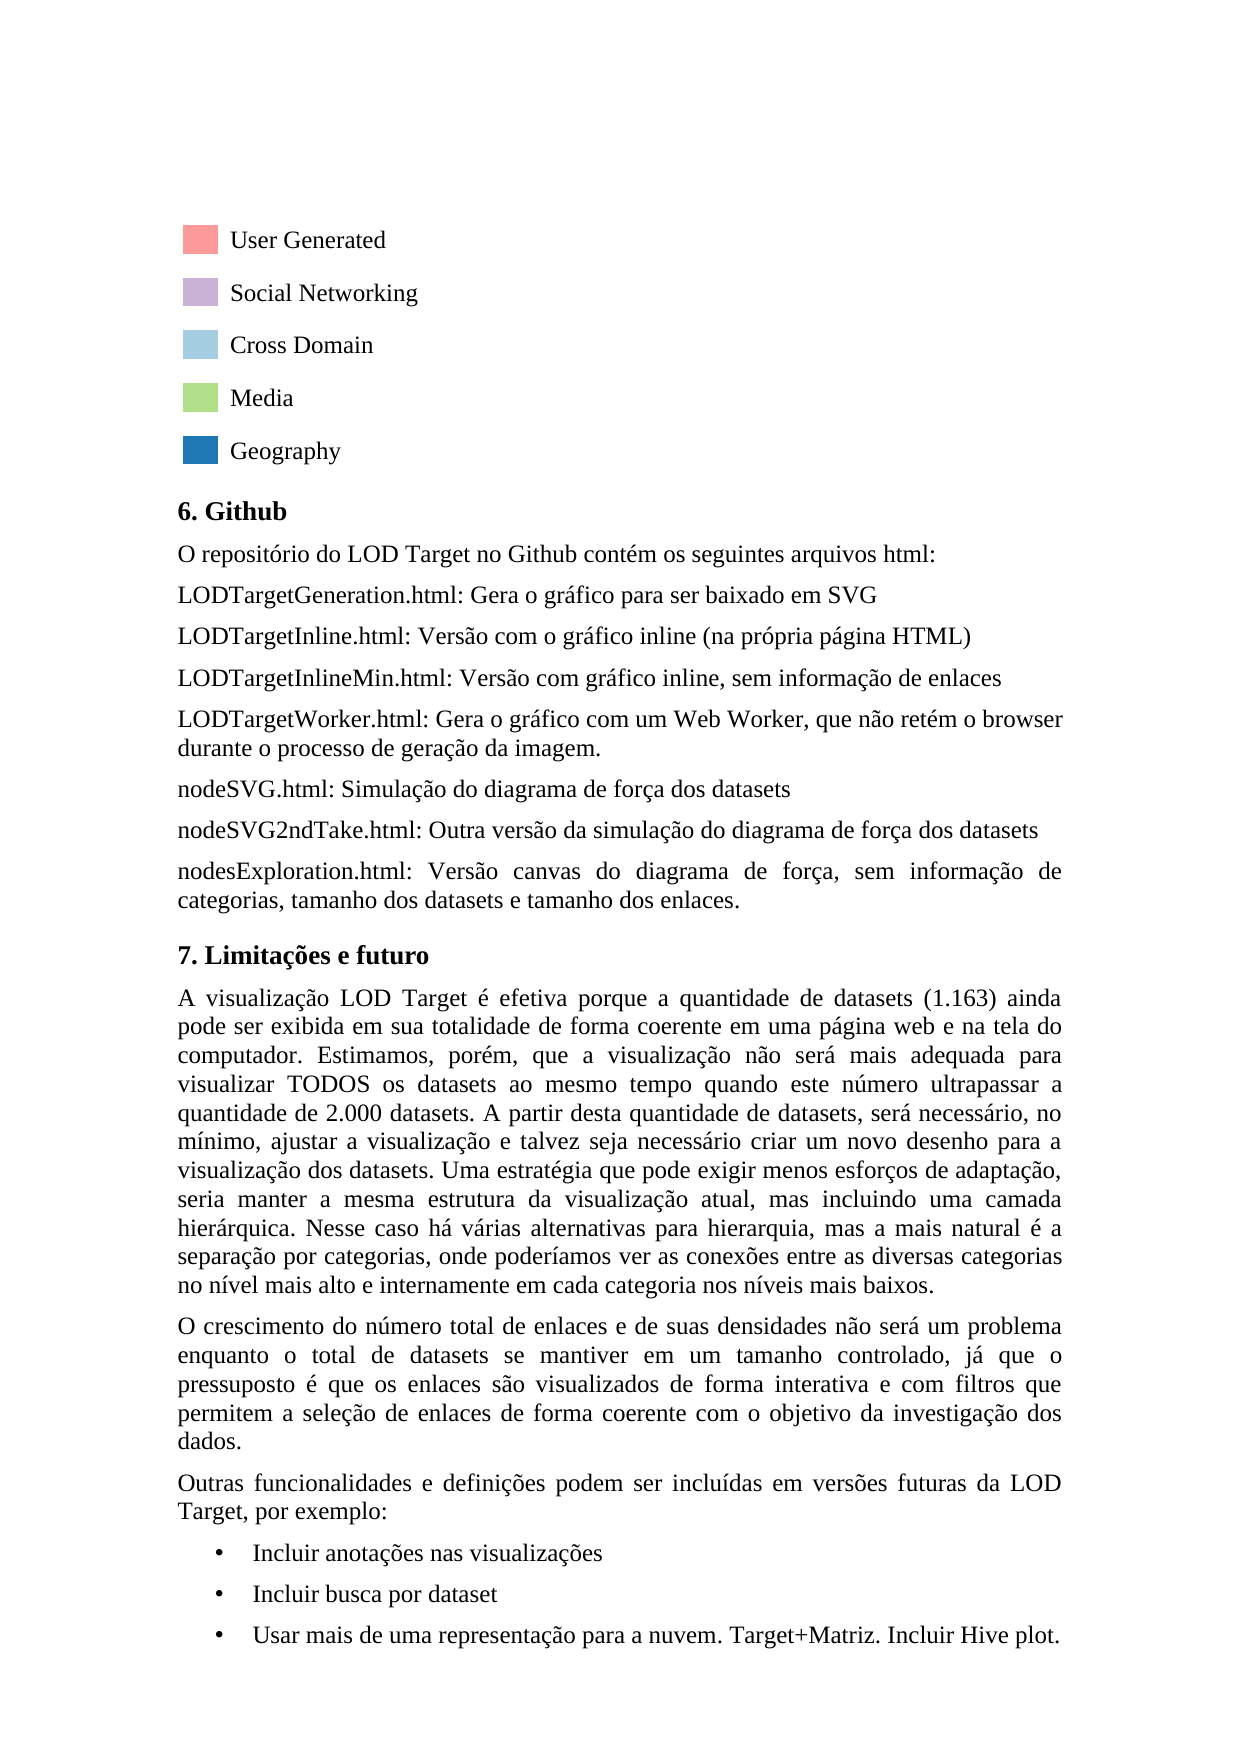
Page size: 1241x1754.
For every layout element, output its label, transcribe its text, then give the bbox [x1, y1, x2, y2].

table_cell User Generated [224, 207, 1063, 259]
text nodesExploration.html: Versão canvas do diagrama de força, sem informação de categorias, tamanho dos datasets e tamanho dos enlaces. [177, 856, 1063, 914]
table_cell Geography [224, 418, 1063, 470]
list Incluir anotações nas visualizações [215, 1538, 1063, 1566]
table_cell [177, 418, 224, 470]
text nodeSVG.html: Simulação do diagrama de força dos datasets [177, 774, 1063, 803]
list Usar mais de uma representação para a nuvem. Target+Matriz. Incluir Hive plot. [215, 1620, 1063, 1649]
table_cell [177, 312, 224, 365]
table_cell Media [224, 365, 1063, 418]
text A visualização LOD Target é efetiva porque a quantidade de datasets (1.163) ainda pode ser exibida em sua totalidade de forma coerente em uma página web e na tela do computador. Estimamos, porém, que a visualização não será mais adequada para visualizar TODOS os datasets ao mesmo tempo quando este número ultrapassar a quantidade de 2.000 datasets. A partir desta quantidade de datasets, será necessário, no mínimo, ajustar a visualização e talvez seja necessário criar um novo desenho para a visualização dos datasets. Uma estratégia que pode exigir menos esforços de adaptação, seria manter a mesma estrutura da visualização atual, mas incluindo uma camada hierárquica. Nesse caso há várias alternativas para hierarquia, mas a mais natural é a separação por categorias, onde poderíamos ver as conexões entre as diversas categorias no nível mais alto e internamente em cada categoria nos níveis mais baixos. [177, 983, 1063, 1299]
text O crescimento do número total de enlaces e de suas densidades não será um problema enquanto o total de datasets se mantiver em um tamanho controlado, já que o pressuposto é que os enlaces são visualizados de forma interativa e com filtros que permitem a seleção de enlaces de forma coerente com o objetivo da investigação dos dados. [177, 1311, 1063, 1455]
text LODTargetGeneration.html: Gera o gráfico para ser baixado em SVG [177, 580, 1063, 609]
list Incluir busca por dataset [215, 1579, 1063, 1608]
text LODTargetInline.html: Versão com o gráfico inline (na própria página HTML) [177, 621, 1063, 650]
subtitle 7. Limitações e futuro [177, 939, 1063, 970]
table_cell [177, 365, 224, 418]
table_cell [177, 260, 224, 312]
subtitle 6. Github [177, 495, 1063, 526]
text Outras funcionalidades e definições podem ser incluídas em versões futuras da LOD Target, por exemplo: [177, 1468, 1063, 1525]
text LODTargetInlineMin.html: Versão com gráfico inline, sem informação de enlaces [177, 663, 1063, 691]
table_cell Social Networking [224, 260, 1063, 312]
text nodeSVG2ndTake.html: Outra versão da simulação do diagrama de força dos datasets [177, 815, 1063, 844]
table_cell Cross Domain [224, 312, 1063, 365]
table_cell [177, 207, 224, 259]
text O repositório do LOD Target no Github contém os seguintes arquivos html: [177, 539, 1063, 568]
text LODTargetWorker.html: Gera o gráfico com um Web Worker, que não retém o browser durante o processo de geração da imagem. [177, 704, 1063, 761]
